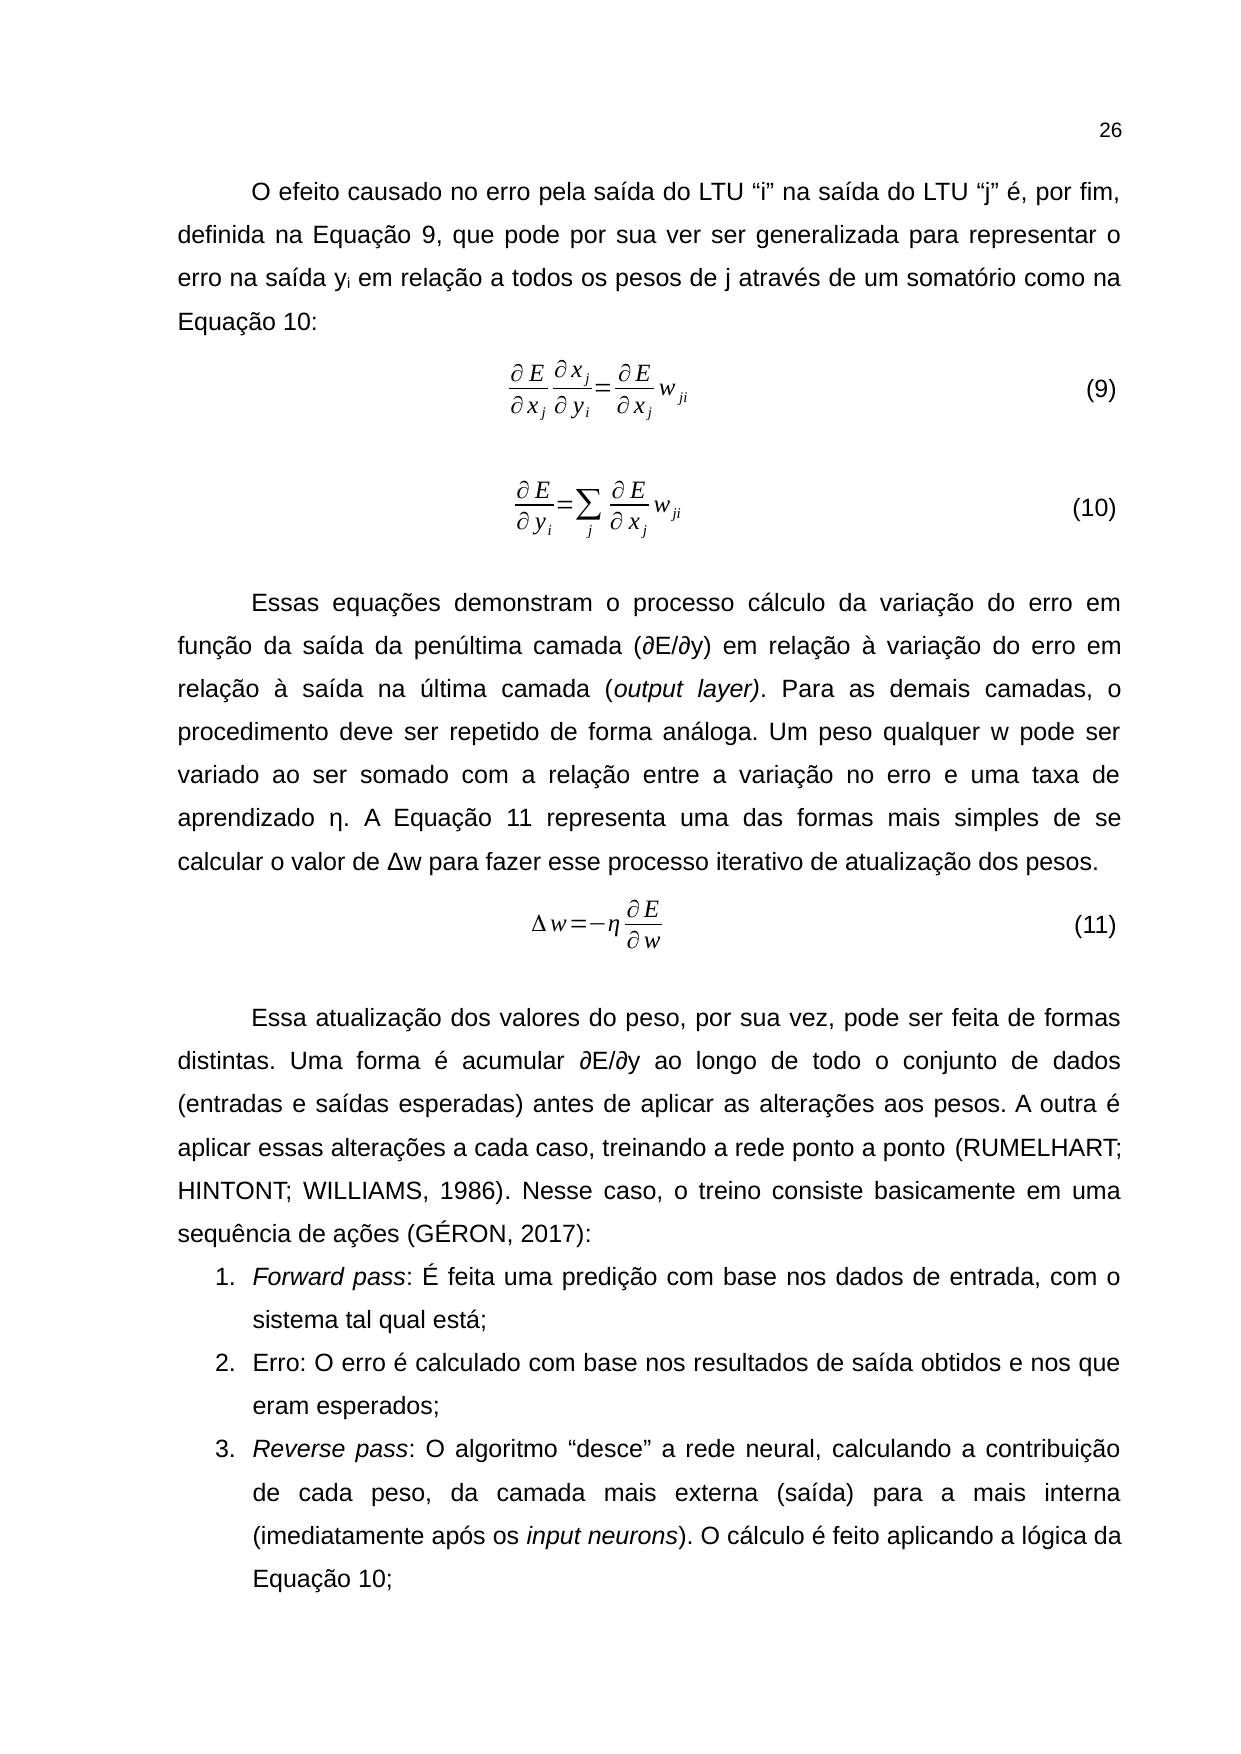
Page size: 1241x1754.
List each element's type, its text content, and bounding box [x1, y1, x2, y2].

text Essas equações demonstram o processo cálculo da variação do erro em função da saída da penúltima camada (∂E/∂y) em relação à variação do erro em relação à saída na última camada (output layer). Para as demais camadas, o procedimento deve ser repetido de forma análoga. Um peso qualquer w pode ser variado ao ser somado com a relação entre a variação no erro e uma taxa de aprendizado η. A Equação 11 representa uma das formas mais simples de se calcular o valor de Δw para fazer esse processo iterativo de atualização dos pesos. [177, 588, 1122, 875]
table_header (10) [1017, 471, 1122, 545]
table_header (9) [1017, 350, 1122, 427]
text O efeito causado no erro pela saída do LTU “i” na saída do LTU “j” é, por fim, definida na Equação 9, que pode por sua ver ser generalizada para representar o erro na saída yi em relação a todos os pesos de j através de um somatório como na Equação 10: [177, 177, 1122, 335]
list Forward pass: É feita uma predição com base nos dados de entrada, com o sistema tal qual está; [215, 1262, 1122, 1334]
text Essa atualização dos valores do peso, por sua vez, pode ser feita de formas distintas. Uma forma é acumular ∂E/∂y ao longo de todo o conjunto de dados (entradas e saídas esperadas) antes de aplicar as alterações aos pesos. A outra é aplicar essas alterações a cada caso, treinando a rede ponto a ponto (RUMELHART; HINTONT; WILLIAMS, 1986). Nesse caso, o treino consiste basicamente em uma sequência de ações (GÉRON, 2017): [177, 1003, 1122, 1248]
table_header [177, 471, 1017, 545]
list Reverse pass: O algoritmo “desce” a rede neural, calculando a contribuição de cada peso, da camada mais externa (saída) para a mais interna (imediatamente após os input neurons). O cálculo é feito aplicando a lógica da Equação 10; [215, 1434, 1122, 1593]
table_header (11) [1017, 890, 1122, 960]
table_header [177, 890, 1017, 960]
table_header [177, 350, 1017, 427]
list Erro: O erro é calculado com base nos resultados de saída obtidos e nos que eram esperados; [215, 1348, 1122, 1420]
